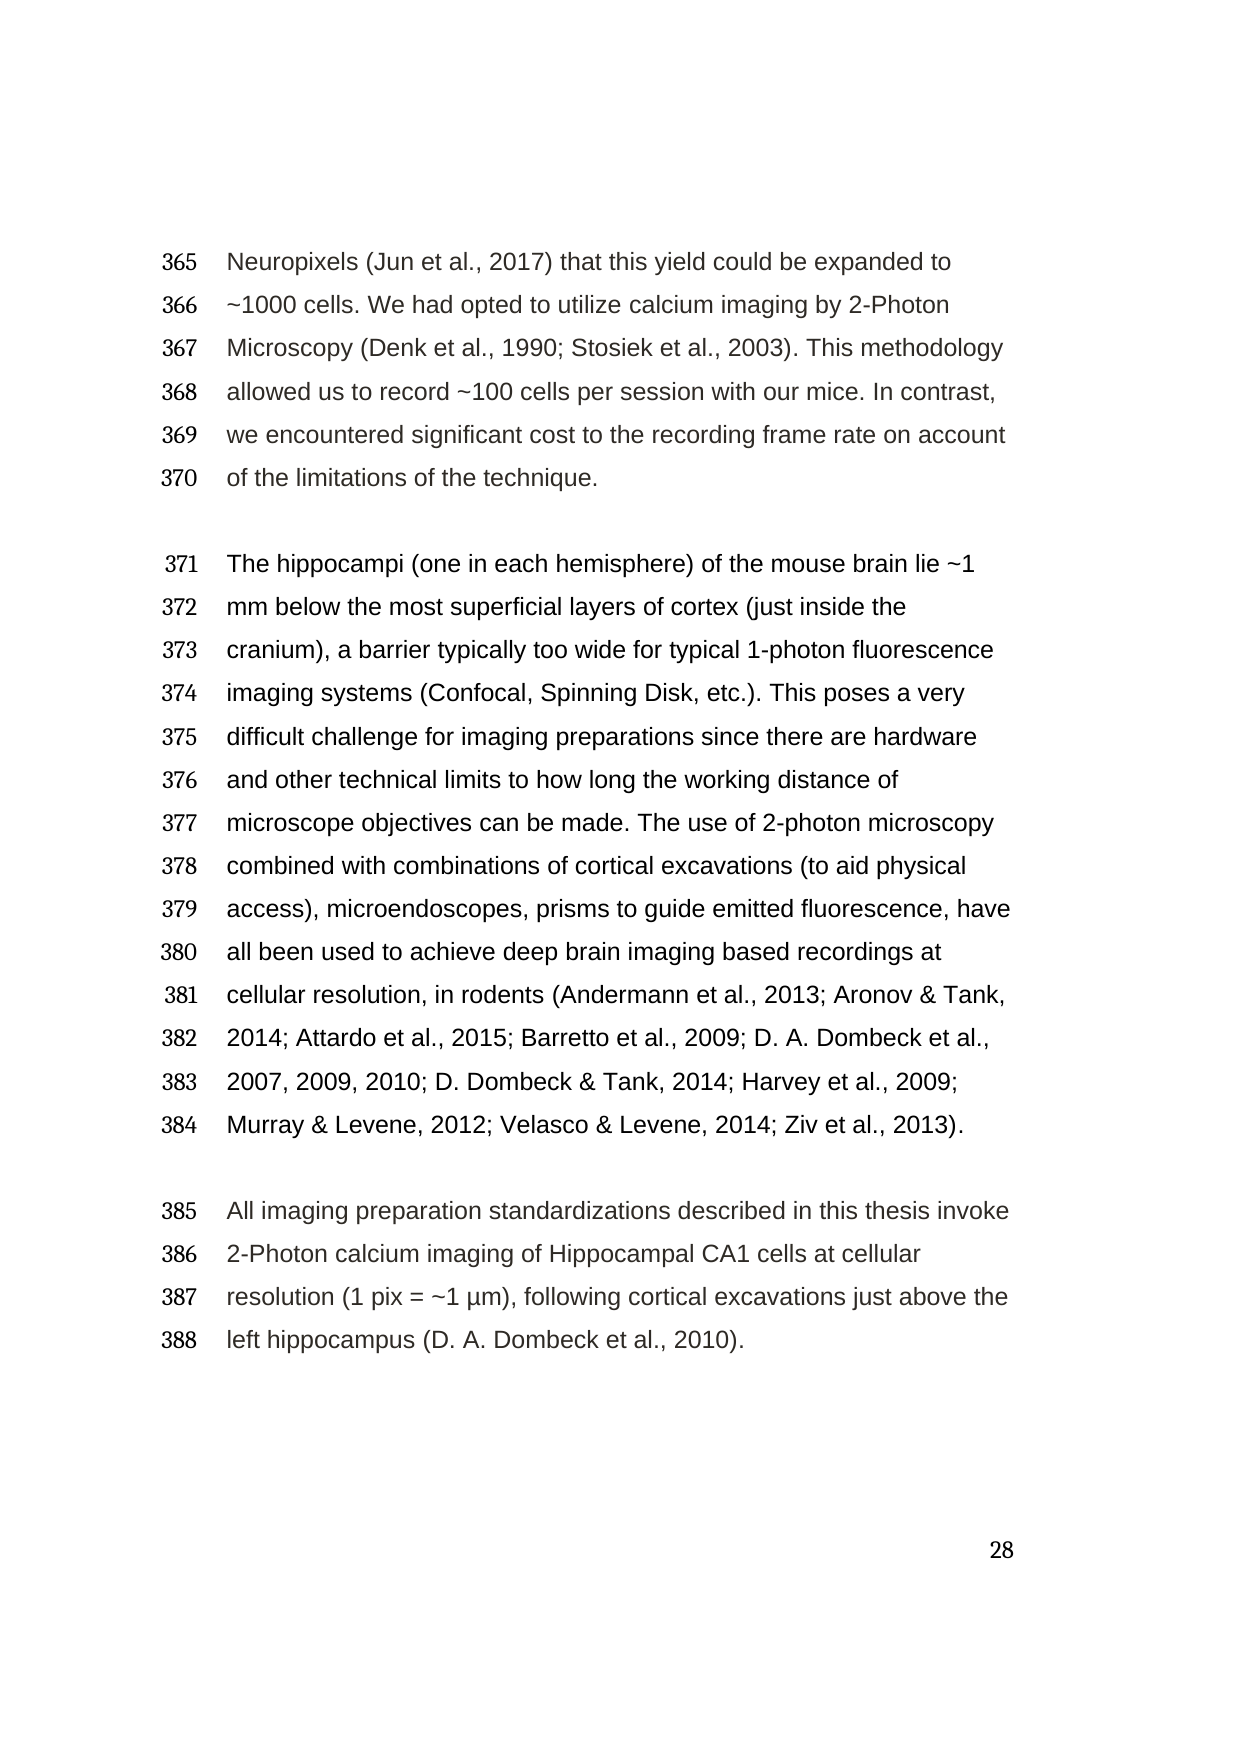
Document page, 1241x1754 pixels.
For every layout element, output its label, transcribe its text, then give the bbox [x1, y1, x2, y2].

text The hippocampi (one in each hemisphere) of the mouse brain lie ~1 mm below the most superficial layers of cortex (just inside the cranium), a barrier typically too wide for typical 1-photon fluorescence imaging systems (Confocal, Spinning Disk, etc.). This poses a very difficult challenge for imaging preparations since there are hardware and other technical limits to how long the working distance of microscope objectives can be made. The use of 2-photon microscopy combined with combinations of cortical excavations (to aid physical access), microendoscopes, prisms to guide emitted fluorescence, have all been used to achieve deep brain imaging based recordings at cellular resolution, in rodents (Andermann et al., 2013; Aronov & Tank, 2014; Attardo et al., 2015; Barretto et al., 2009; D. A. Dombeck et al., 2007, 2009, 2010; D. Dombeck & Tank, 2014; Harvey et al., 2009; Murray & Levene, 2012; Velasco & Levene, 2014; Ziv et al., 2013)⁠. [226, 549, 1014, 1138]
text All imaging preparation standardizations described in this thesis invoke 2-Photon calcium imaging of Hippocampal CA1 cells at cellular resolution (1 pix = ~1 µm), following cortical excavations just above the left hippocampus (D. A. Dombeck et al., 2010). [226, 1196, 1014, 1354]
text Neuropixels (Jun et al., 2017)⁠ that this yield could be expanded to ~1000 cells. We had opted to utilize calcium imaging by 2-Photon Microscopy (Denk et al., 1990; Stosiek et al., 2003)⁠. This methodology allowed us to record ~100 cells per session with our mice. In contrast, we encountered significant cost to the recording frame rate on account of the limitations of the technique. [226, 247, 1014, 492]
